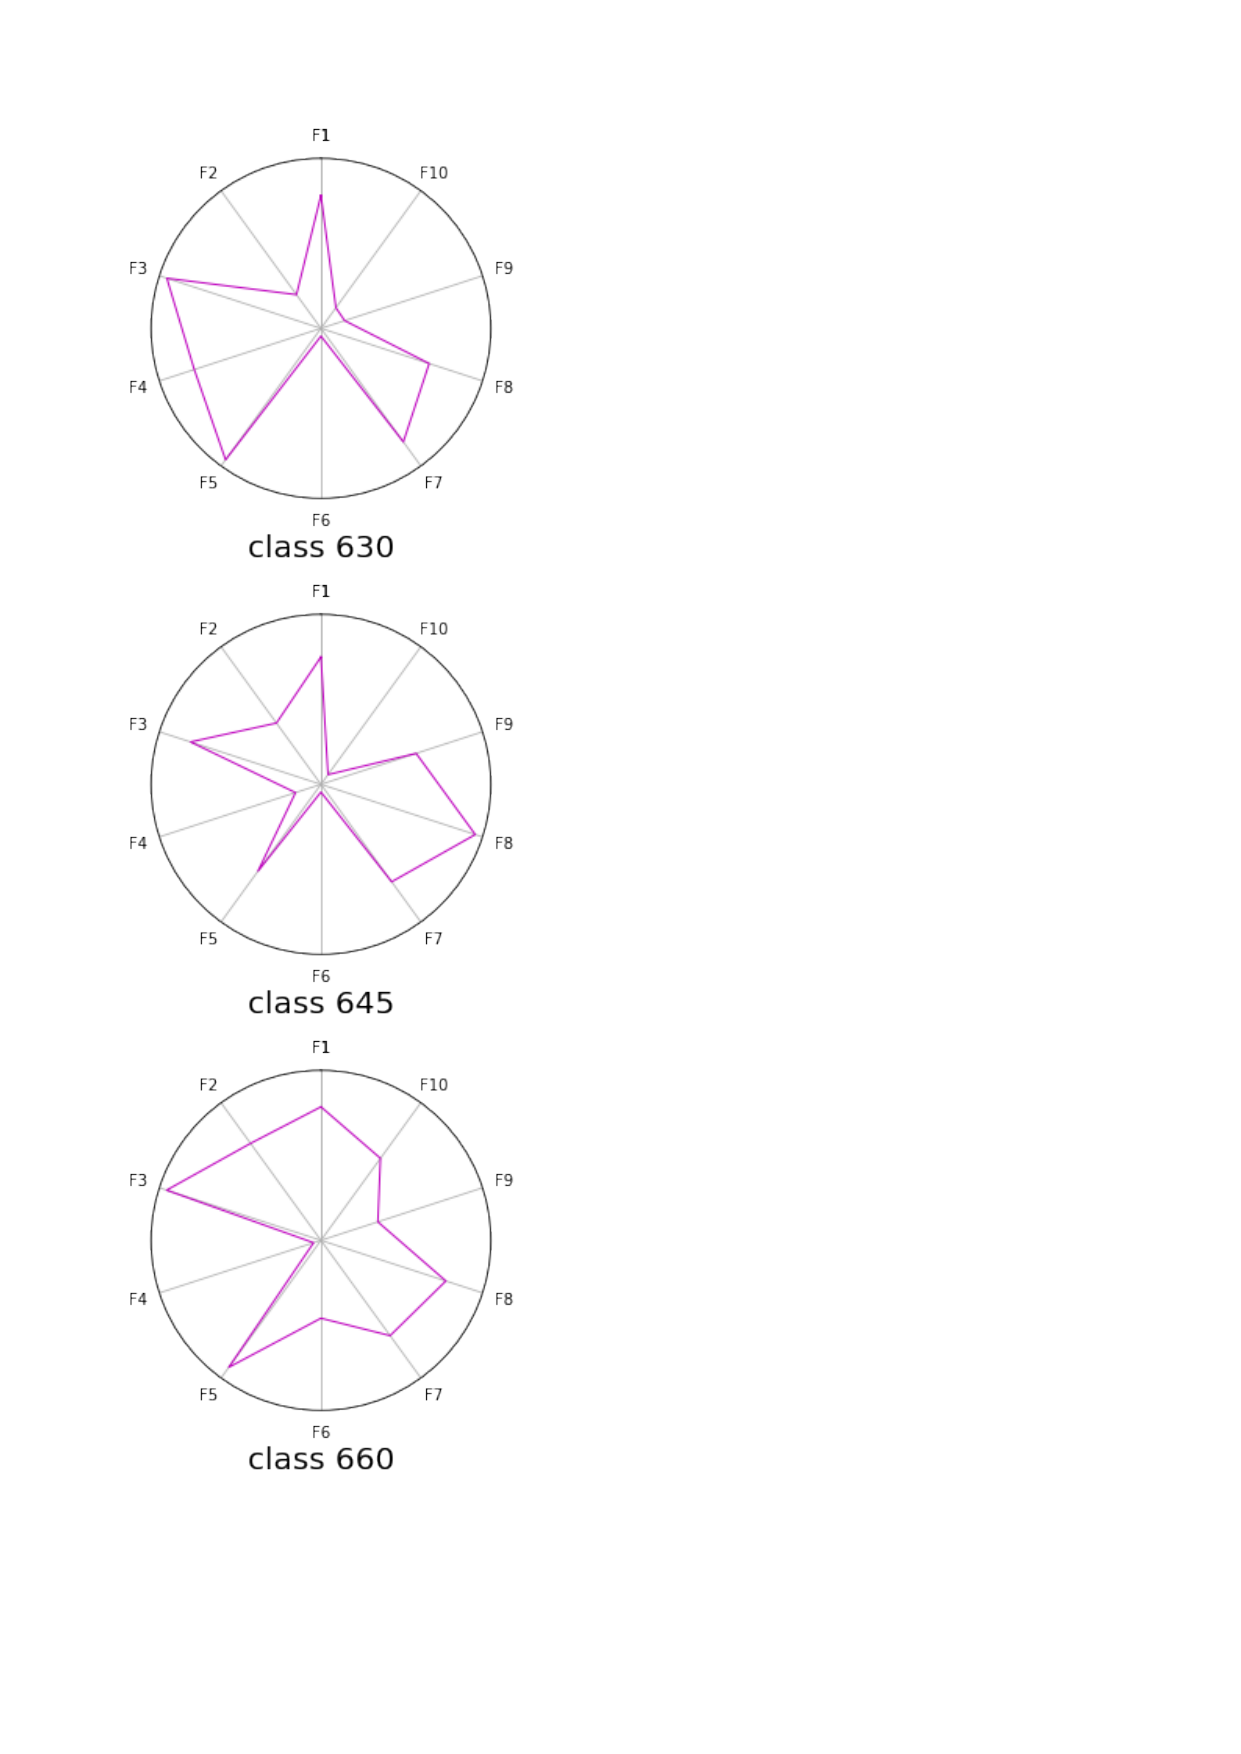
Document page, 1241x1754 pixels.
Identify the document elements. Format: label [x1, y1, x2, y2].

picture [118, 118, 523, 1487]
